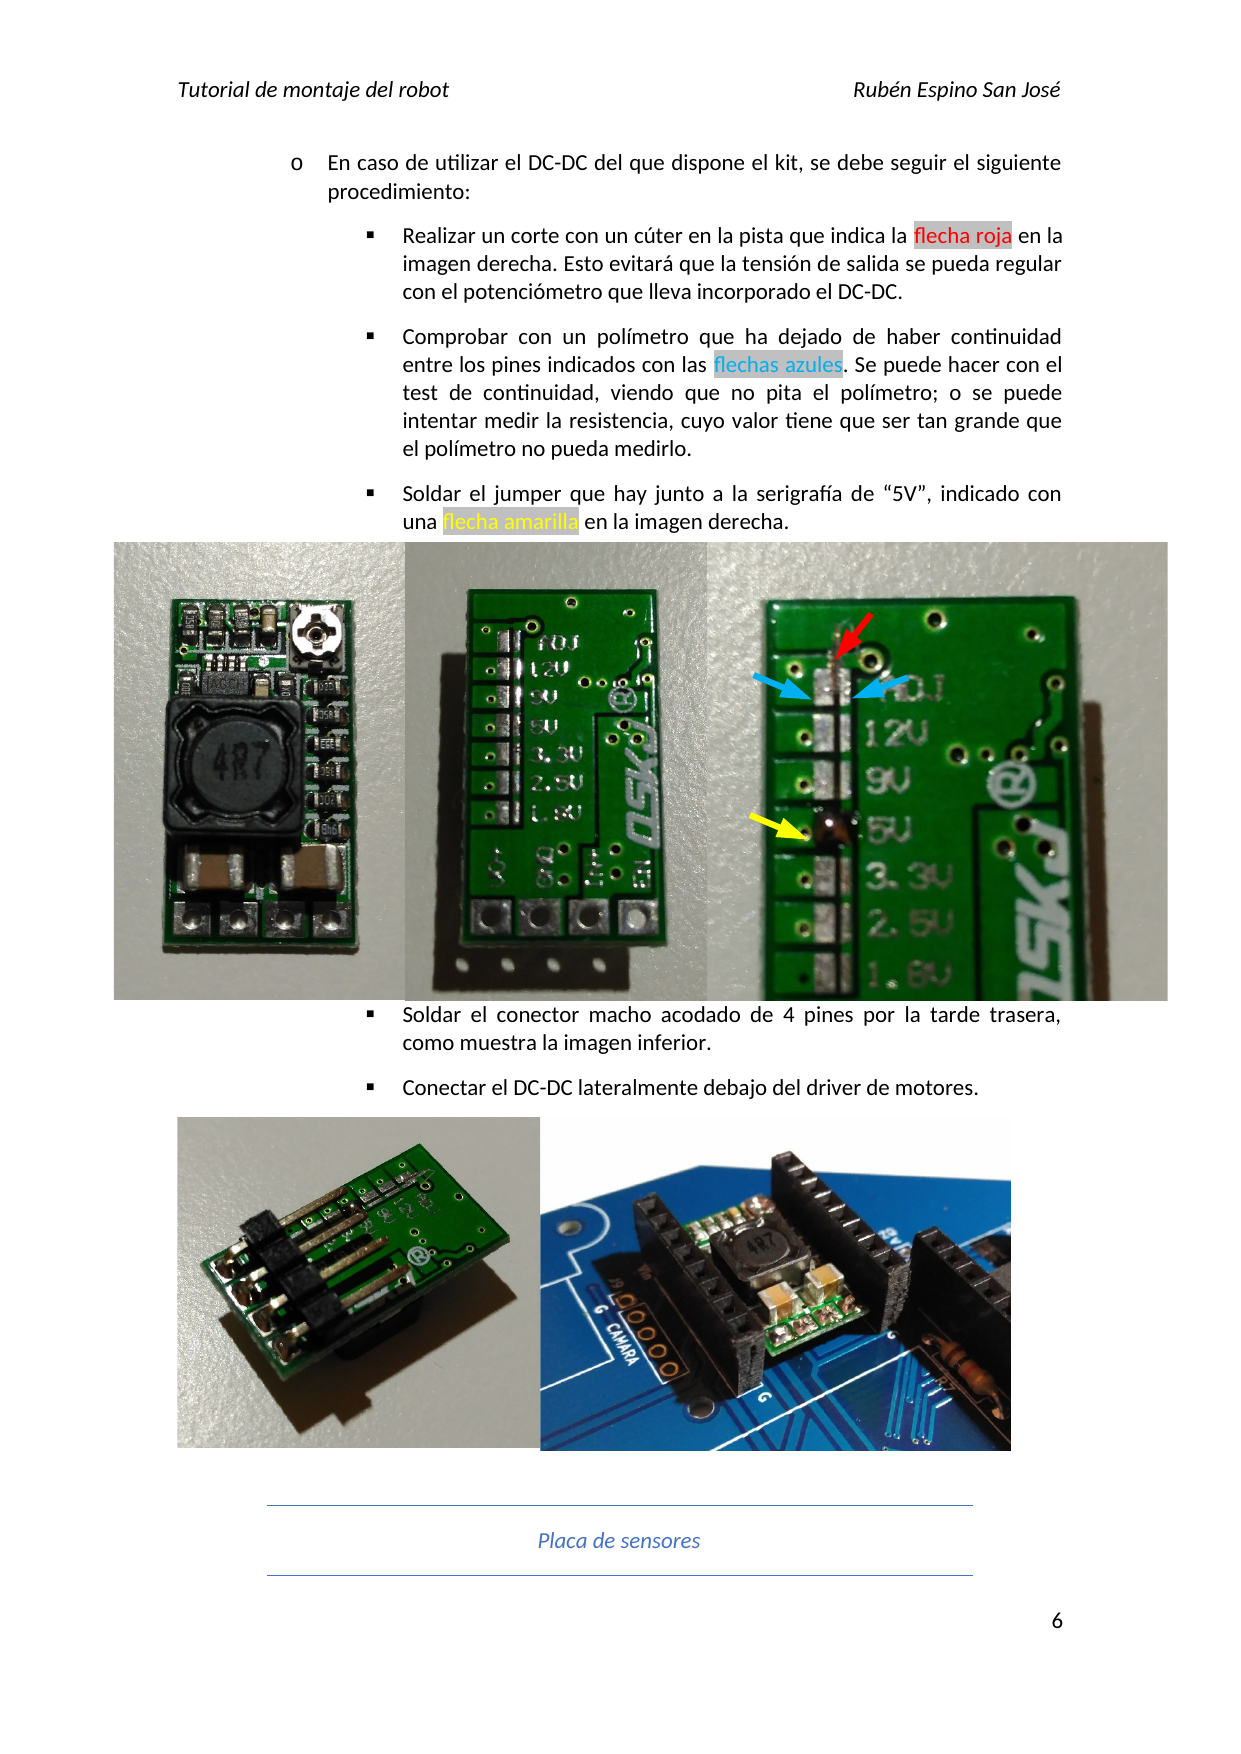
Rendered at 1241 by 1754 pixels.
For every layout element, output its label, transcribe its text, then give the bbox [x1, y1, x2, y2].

list Conectar el DC-DC lateralmente debajo del driver de motores. [365, 1073, 1063, 1101]
list En caso de utilizar el DC-DC del que dispone el kit, se debe seguir el siguiente procedimiento: [290, 148, 1063, 205]
list Realizar un corte con un cúter en la pista que indica la flecha roja en la imagen derecha. Esto evitará que la tensión de salida se pueda regular con el potenciómetro que lleva incorporado el DC-DC. [365, 221, 1063, 306]
text Placa de sensores [267, 1506, 973, 1575]
list Soldar el conector macho acodado de 4 pines por la tarde trasera, como muestra la imagen inferior. [365, 1000, 1063, 1056]
list Comprobar con un polímetro que ha dejado de haber continuidad entre los pines indicados con las flechas azules. Se puede hacer con el test de continuidad, viendo que no pita el polímetro; o se puede intentar medir la resistencia, cuyo valor tiene que ser tan grande que el polímetro no pueda medirlo. [365, 322, 1063, 462]
list Soldar el jumper que hay junto a la serigrafía de “5V”, indicado con una flecha amarilla en la imagen derecha. [365, 479, 1063, 535]
